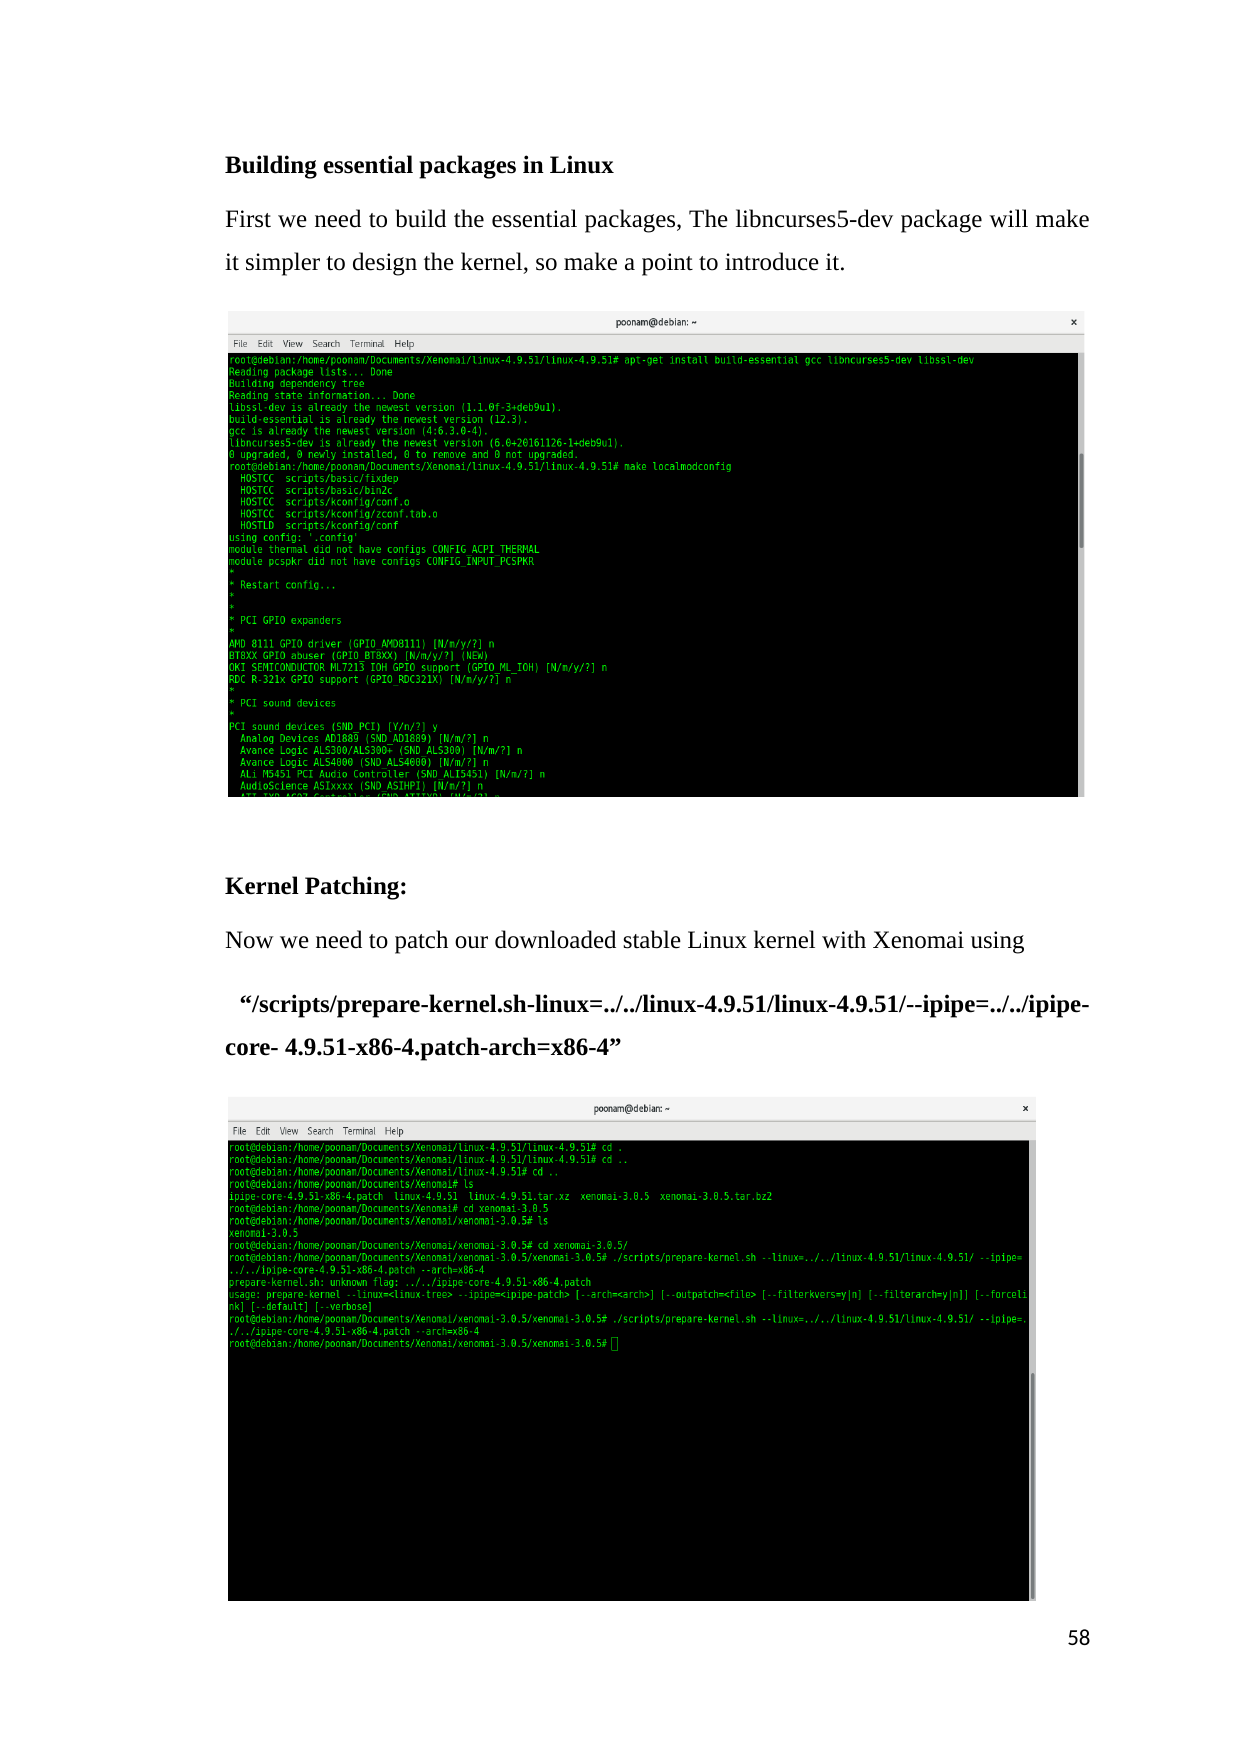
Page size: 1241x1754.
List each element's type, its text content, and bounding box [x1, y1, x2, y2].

picture [228, 1096, 1036, 1601]
picture [228, 311, 1085, 797]
subtitle Kernel Patching: [225, 871, 1090, 900]
text Now we need to patch our downloaded stable Linux kernel with Xenomai using [225, 925, 1090, 954]
subtitle Building essential packages in Linux [225, 150, 1090, 179]
text First we need to build the essential packages, The libncurses5-dev package will make it simpler to design the kernel, so make a point to introduce it. [225, 204, 1090, 276]
text “/scripts/prepare-kernel.sh-linux=../../linux-4.9.51/linux-4.9.51/--ipipe=../../ipipe-core- 4.9.51-x86-4.patch-arch=x86-4” [225, 989, 1090, 1061]
